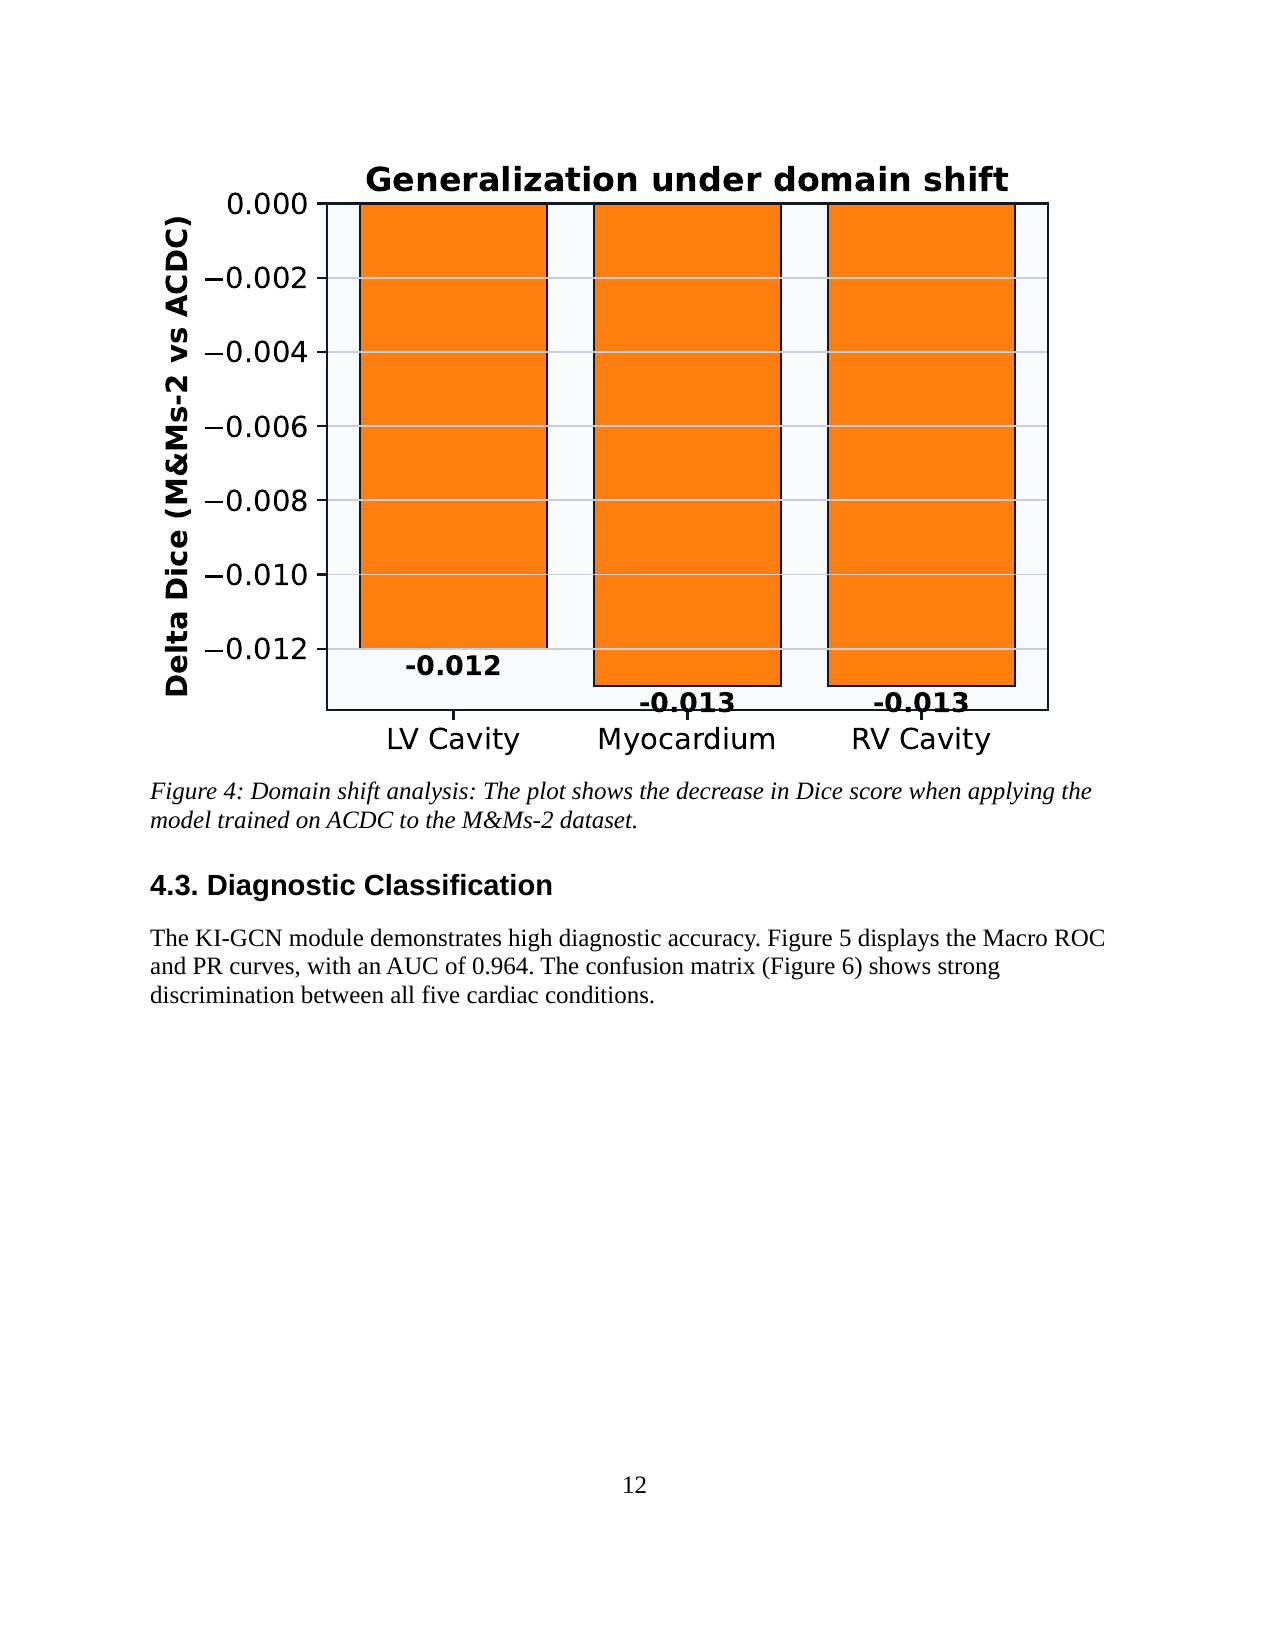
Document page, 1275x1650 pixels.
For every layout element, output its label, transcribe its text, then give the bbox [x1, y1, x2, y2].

text The KI-GCN module demonstrates high diagnostic accuracy. Figure 5 displays the Macro ROC and PR curves, with an AUC of 0.964. The confusion matrix (Figure 6) shows strong discrimination between all five cardiac conditions. [150, 923, 1125, 1009]
subtitle 4.3. Diagnostic Classification [150, 868, 1125, 901]
text Figure 4: Domain shift analysis: The plot shows the decrease in Dice score when applying the model trained on ACDC to the M&Ms-2 dataset. [150, 150, 1125, 834]
